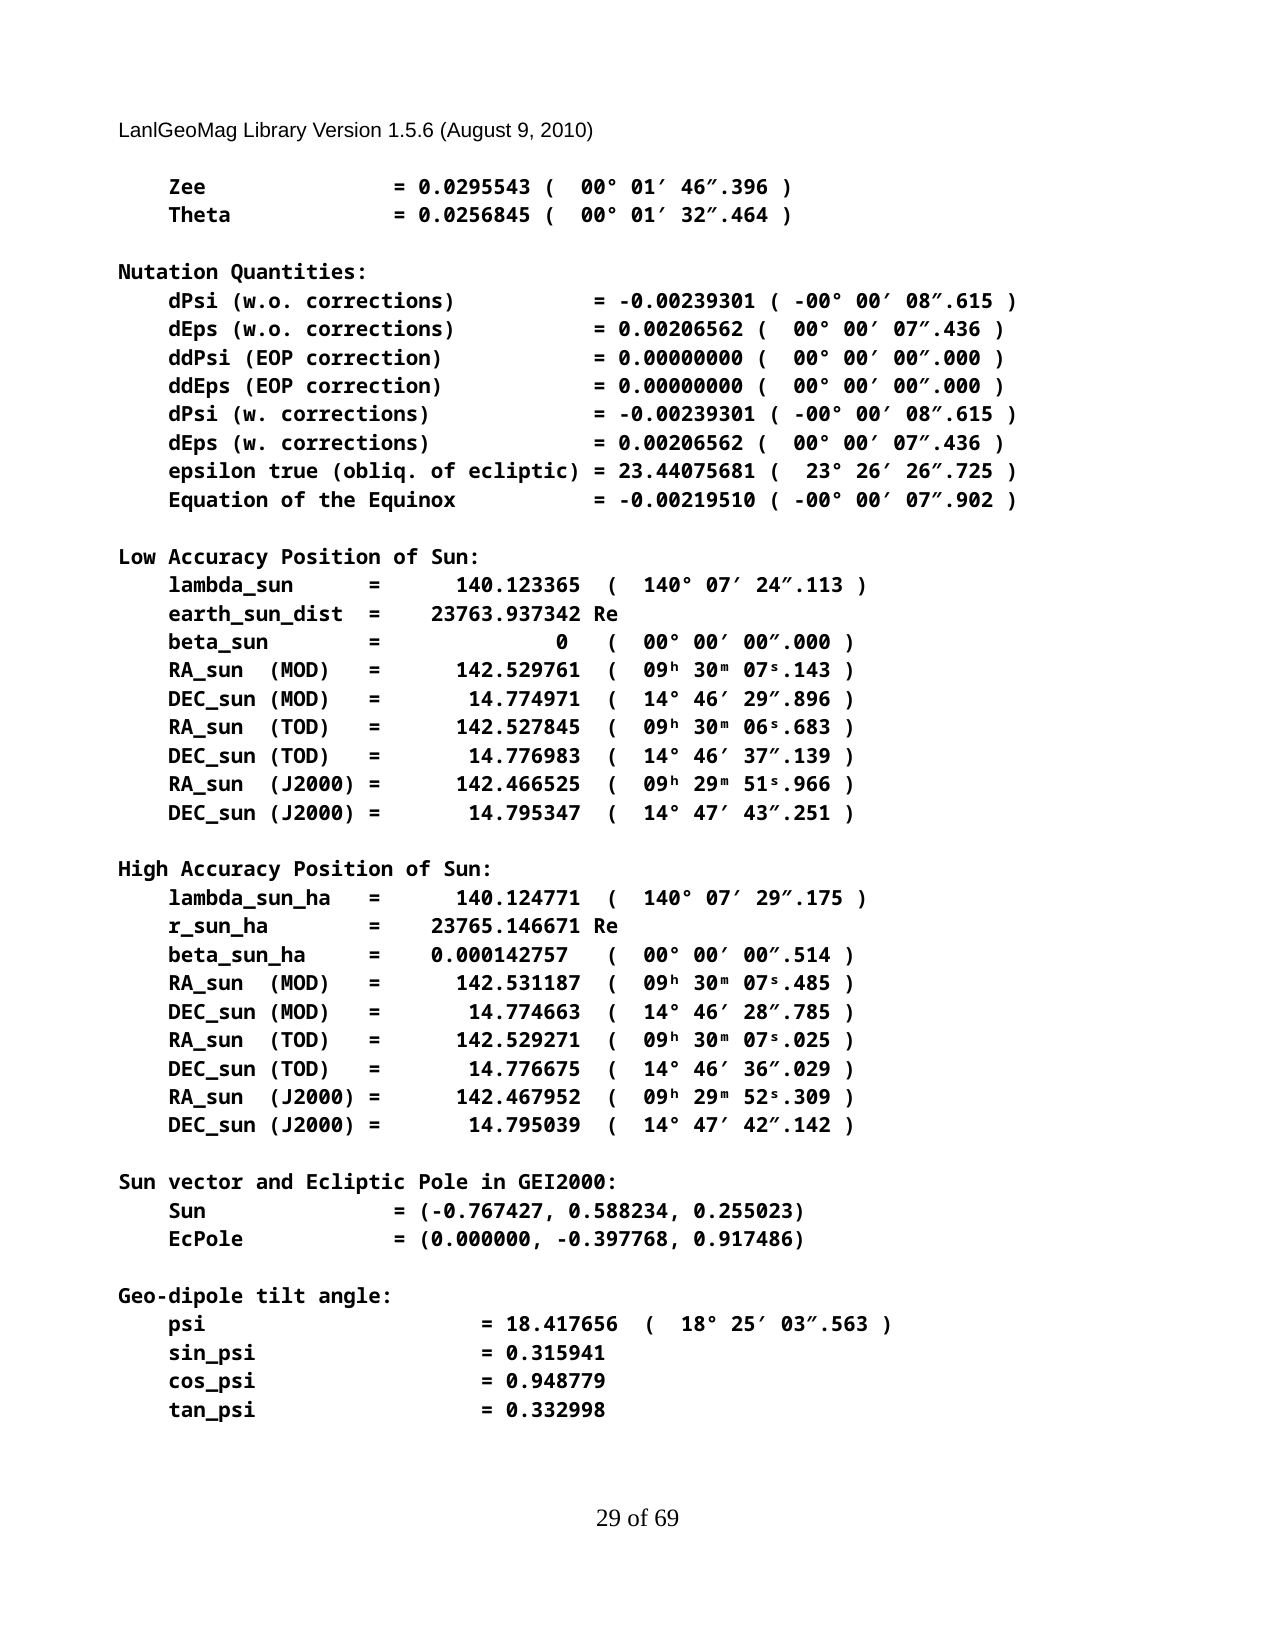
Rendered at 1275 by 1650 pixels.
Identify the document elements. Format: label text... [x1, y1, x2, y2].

text ddPsi (EOP correction) = 0.00000000 ( 00° 00′ 00″.000 ) [118, 343, 1157, 371]
text beta_sun_ha = 0.000142757 ( 00° 00′ 00″.514 ) [118, 940, 1157, 968]
text DEC_sun (J2000) = 14.795039 ( 14° 47′ 42″.142 ) [118, 1111, 1157, 1139]
text lambda_sun_ha = 140.124771 ( 140° 07′ 29″.175 ) [118, 883, 1157, 911]
text RA_sun (MOD) = 142.531187 ( 09ʰ 30ᵐ 07ˢ.485 ) [118, 968, 1157, 997]
text Equation of the Equinox = -0.00219510 ( -00° 00′ 07″.902 ) [118, 485, 1157, 513]
text RA_sun (TOD) = 142.529271 ( 09ʰ 30ᵐ 07ˢ.025 ) [118, 1025, 1157, 1054]
text r_sun_ha = 23765.146671 Re [118, 911, 1157, 940]
text dPsi (w.o. corrections) = -0.00239301 ( -00° 00′ 08″.615 ) [118, 286, 1157, 314]
text cos_psi = 0.948779 [118, 1366, 1157, 1395]
text Theta = 0.0256845 ( 00° 01′ 32″.464 ) [118, 201, 1157, 229]
text Geo-dipole tilt angle: [118, 1281, 1157, 1309]
text High Accuracy Position of Sun: [118, 854, 1157, 883]
text Low Accuracy Position of Sun: [118, 542, 1157, 570]
text DEC_sun (MOD) = 14.774971 ( 14° 46′ 29″.896 ) [118, 684, 1157, 712]
text dEps (w. corrections) = 0.00206562 ( 00° 00′ 07″.436 ) [118, 428, 1157, 456]
text RA_sun (J2000) = 142.466525 ( 09ʰ 29ᵐ 51ˢ.966 ) [118, 769, 1157, 798]
text RA_sun (MOD) = 142.529761 ( 09ʰ 30ᵐ 07ˢ.143 ) [118, 656, 1157, 684]
text DEC_sun (MOD) = 14.774663 ( 14° 46′ 28″.785 ) [118, 997, 1157, 1025]
text lambda_sun = 140.123365 ( 140° 07′ 24″.113 ) [118, 570, 1157, 599]
text beta_sun = 0 ( 00° 00′ 00″.000 ) [118, 627, 1157, 656]
text dPsi (w. corrections) = -0.00239301 ( -00° 00′ 08″.615 ) [118, 399, 1157, 428]
text psi = 18.417656 ( 18° 25′ 03″.563 ) [118, 1309, 1157, 1338]
text DEC_sun (TOD) = 14.776675 ( 14° 46′ 36″.029 ) [118, 1054, 1157, 1082]
text Zee = 0.0295543 ( 00° 01′ 46″.396 ) [118, 172, 1157, 201]
text EcPole = (0.000000, -0.397768, 0.917486) [118, 1224, 1157, 1253]
text Nutation Quantities: [118, 257, 1157, 286]
text RA_sun (J2000) = 142.467952 ( 09ʰ 29ᵐ 52ˢ.309 ) [118, 1082, 1157, 1111]
text RA_sun (TOD) = 142.527845 ( 09ʰ 30ᵐ 06ˢ.683 ) [118, 712, 1157, 741]
text tan_psi = 0.332998 [118, 1395, 1157, 1423]
text dEps (w.o. corrections) = 0.00206562 ( 00° 00′ 07″.436 ) [118, 314, 1157, 343]
text Sun vector and Ecliptic Pole in GEI2000: [118, 1167, 1157, 1196]
text Sun = (-0.767427, 0.588234, 0.255023) [118, 1196, 1157, 1224]
text DEC_sun (J2000) = 14.795347 ( 14° 47′ 43″.251 ) [118, 798, 1157, 826]
text sin_psi = 0.315941 [118, 1338, 1157, 1366]
text earth_sun_dist = 23763.937342 Re [118, 599, 1157, 627]
text DEC_sun (TOD) = 14.776983 ( 14° 46′ 37″.139 ) [118, 741, 1157, 769]
text epsilon true (obliq. of ecliptic) = 23.44075681 ( 23° 26′ 26″.725 ) [118, 456, 1157, 485]
text ddEps (EOP correction) = 0.00000000 ( 00° 00′ 00″.000 ) [118, 371, 1157, 399]
